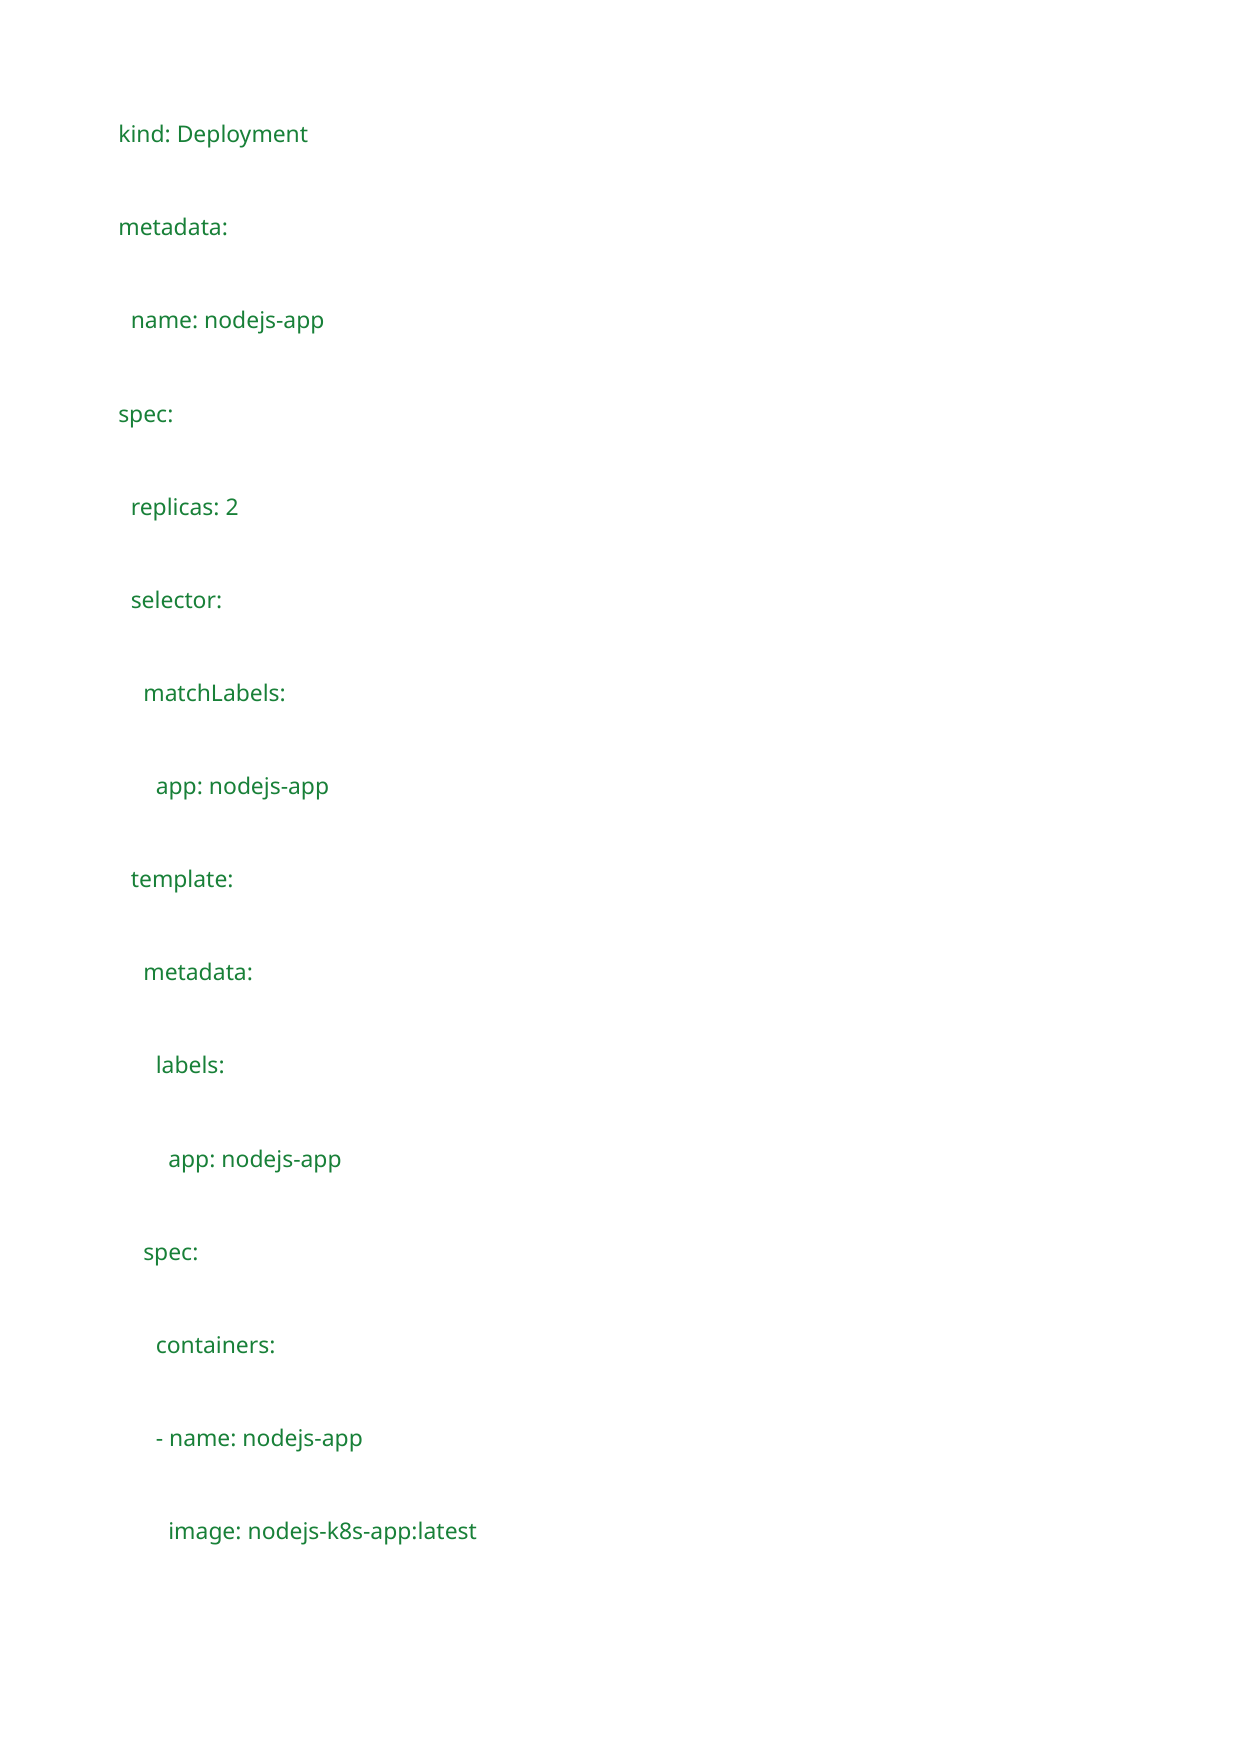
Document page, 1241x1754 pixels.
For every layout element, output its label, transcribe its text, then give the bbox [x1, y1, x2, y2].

text containers: [118, 1329, 1122, 1360]
text template: [118, 863, 1122, 894]
text image: nodejs-k8s-app:latest [118, 1515, 1122, 1546]
text spec: [118, 1236, 1122, 1267]
text app: nodejs-app [118, 1142, 1122, 1174]
text - name: nodejs-app [118, 1422, 1122, 1453]
text name: nodejs-app [118, 304, 1122, 336]
text replicas: 2 [118, 491, 1122, 522]
text selector: [118, 584, 1122, 615]
text matchLabels: [118, 677, 1122, 708]
text spec: [118, 397, 1122, 429]
text metadata: [118, 211, 1122, 242]
text labels: [118, 1049, 1122, 1081]
text kind: Deployment [118, 118, 1122, 149]
text metadata: [118, 956, 1122, 987]
text app: nodejs-app [118, 770, 1122, 801]
